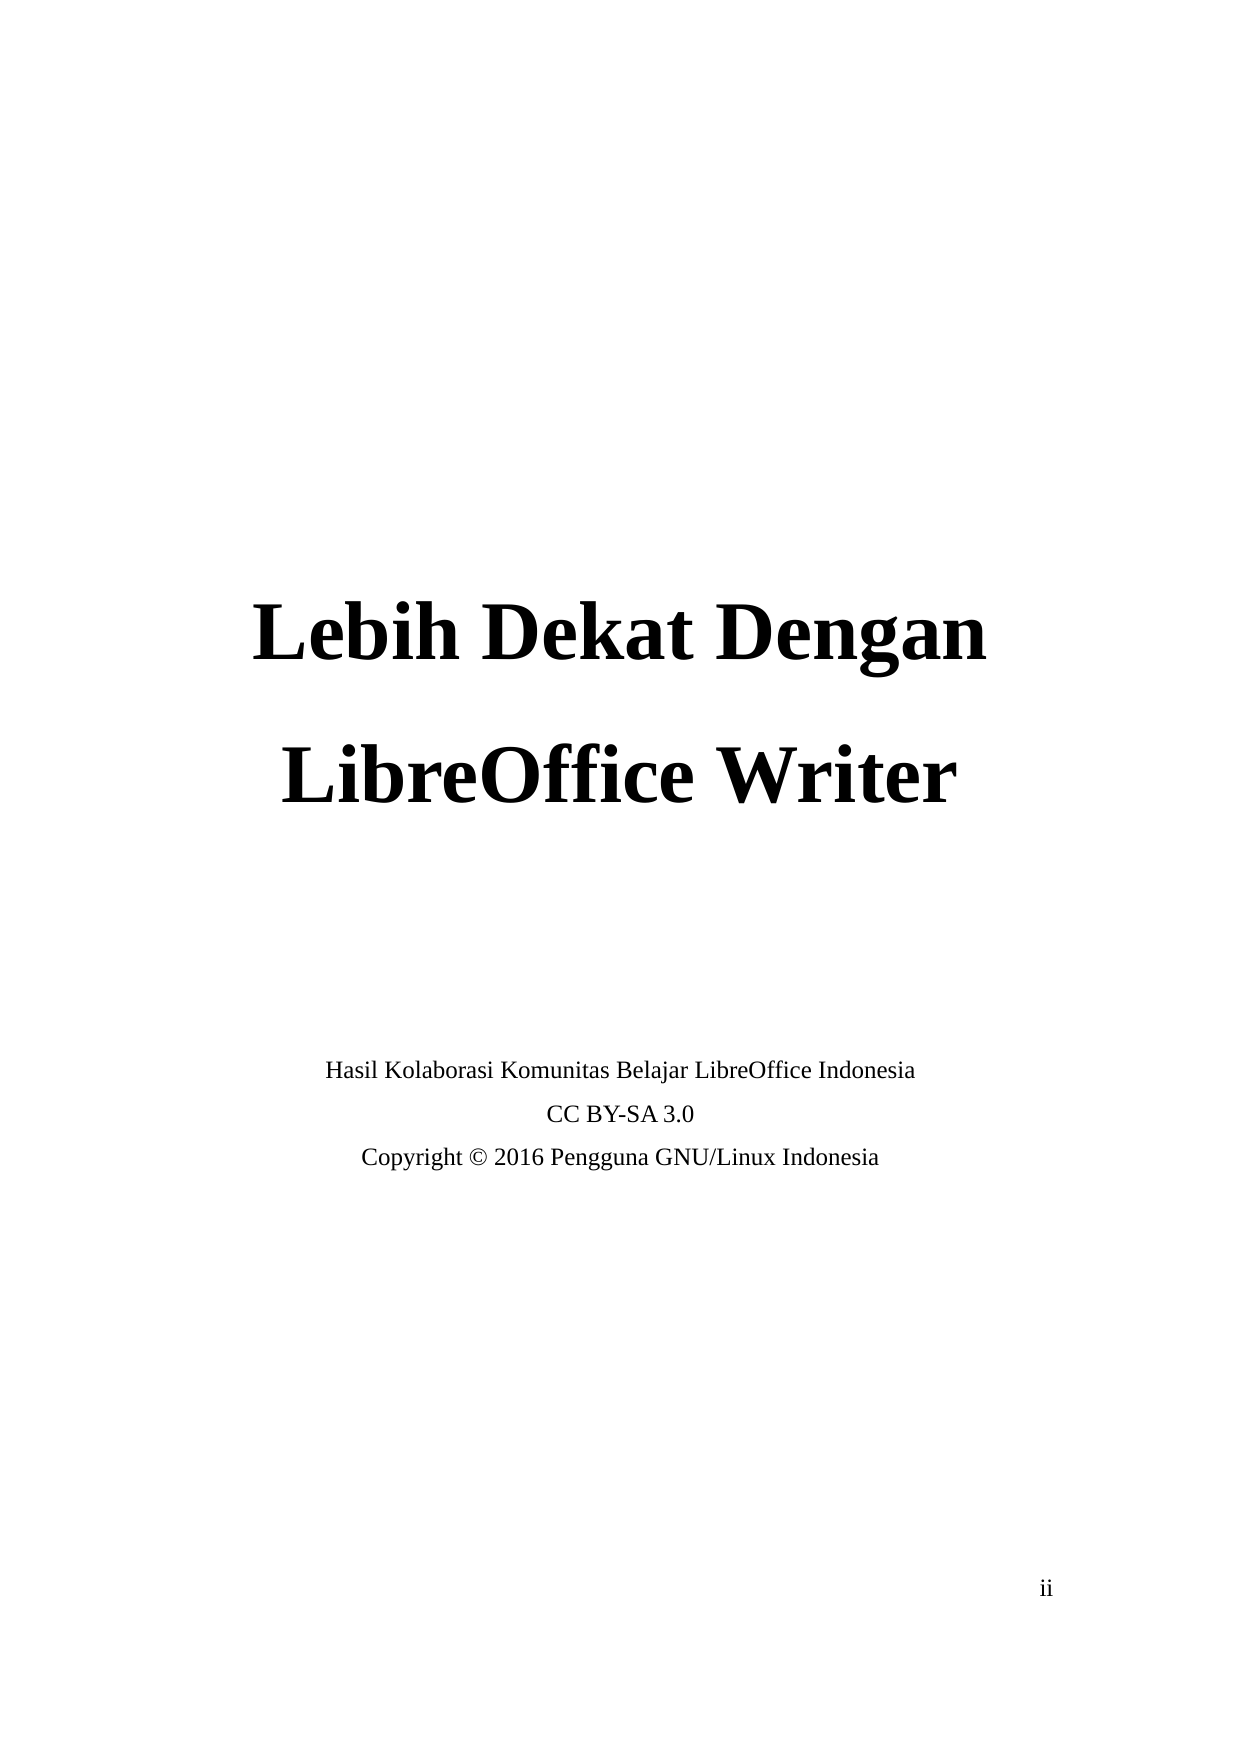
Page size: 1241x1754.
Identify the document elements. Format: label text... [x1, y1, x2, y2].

text CC BY-SA 3.0 [187, 1099, 1053, 1127]
text Copyright © 2016 Pengguna GNU/Linux Indonesia [187, 1142, 1053, 1171]
text Lebih Dekat Dengan LibreOffice Writer [187, 581, 1053, 821]
text Hasil Kolaborasi Komunitas Belajar LibreOffice Indonesia [187, 1056, 1053, 1084]
